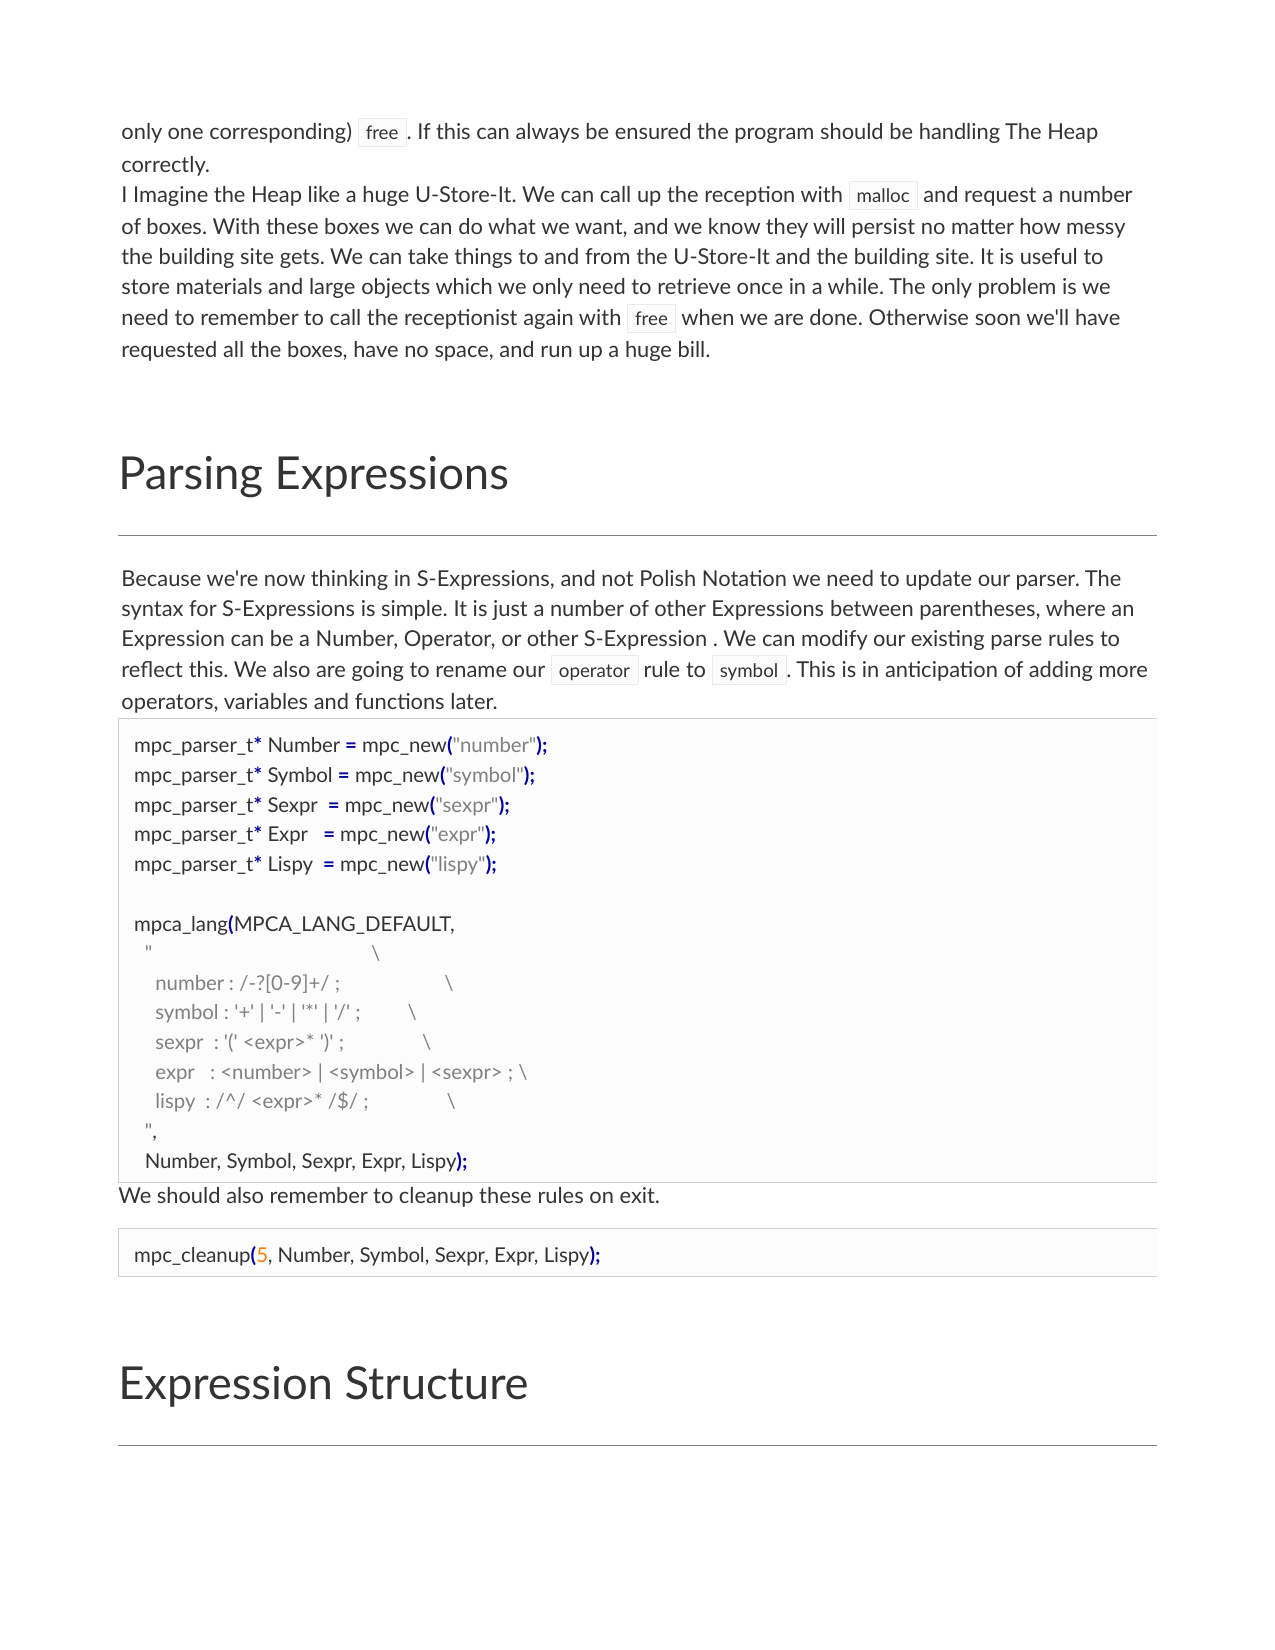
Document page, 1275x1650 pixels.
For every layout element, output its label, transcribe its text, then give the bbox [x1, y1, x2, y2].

text ", [119, 1104, 1157, 1133]
text mpca_lang(MPCA_LANG_DEFAULT, [119, 896, 1157, 926]
subtitle Expression Structure [118, 1355, 1157, 1409]
text I Imagine the Heap like a huge U-Store-It. We can call up the reception with malloc and request a number of boxes. With these boxes we can do what we want, and we know they will persist no matter how messy the building site gets. We can take things to and from the U-Store-It and the building site. It is useful to store materials and large objects which we only need to retrieve once in a while. The only problem is we need to remember to call the receptionist again with free when we are done. Otherwise soon we'll have requested all the boxes, have no space, and run up a huge bill. [121, 181, 1154, 362]
text mpc_parser_t* Number = mpc_new("number"); [119, 719, 1157, 748]
text only one corresponding) free. If this can always be ensured the program should be handling The Heap correctly. [121, 118, 1154, 177]
text lispy : /^/ <expr>* /$/ ; \ [119, 1074, 1157, 1104]
text sexpr : '(' <expr>* ')' ; \ [119, 1015, 1157, 1044]
text symbol : '+' | '-' | '*' | '/' ; \ [119, 985, 1157, 1015]
text " \ [119, 926, 1157, 955]
text Because we're now thinking in S-Expressions, and not Polish Notation we need to update our parser. The syntax for S-Expressions is simple. It is just a number of other Expressions between parentheses, where an Expression can be a Number, Operator, or other S-Expression . We can modify our existing parse rules to reflect this. We also are going to rename our operator rule to symbol. This is in anticipation of adding more operators, variables and functions later. [121, 565, 1154, 714]
text mpc_cleanup(5, Number, Symbol, Sexpr, Expr, Lispy); [119, 1229, 1157, 1276]
text Number, Symbol, Sexpr, Expr, Lispy); [119, 1133, 1157, 1182]
text expr : <number> | <symbol> | <sexpr> ; \ [119, 1044, 1157, 1074]
text mpc_parser_t* Symbol = mpc_new("symbol"); [119, 748, 1157, 777]
subtitle Parsing Expressions [118, 444, 1157, 499]
text mpc_parser_t* Sexpr = mpc_new("sexpr"); [119, 777, 1157, 807]
text We should also remember to cleanup these rules on exit. [118, 1183, 1157, 1208]
text mpc_parser_t* Expr = mpc_new("expr"); [119, 807, 1157, 837]
text mpc_parser_t* Lispy = mpc_new("lispy"); [119, 837, 1157, 866]
text number : /-?[0-9]+/ ; \ [119, 955, 1157, 985]
